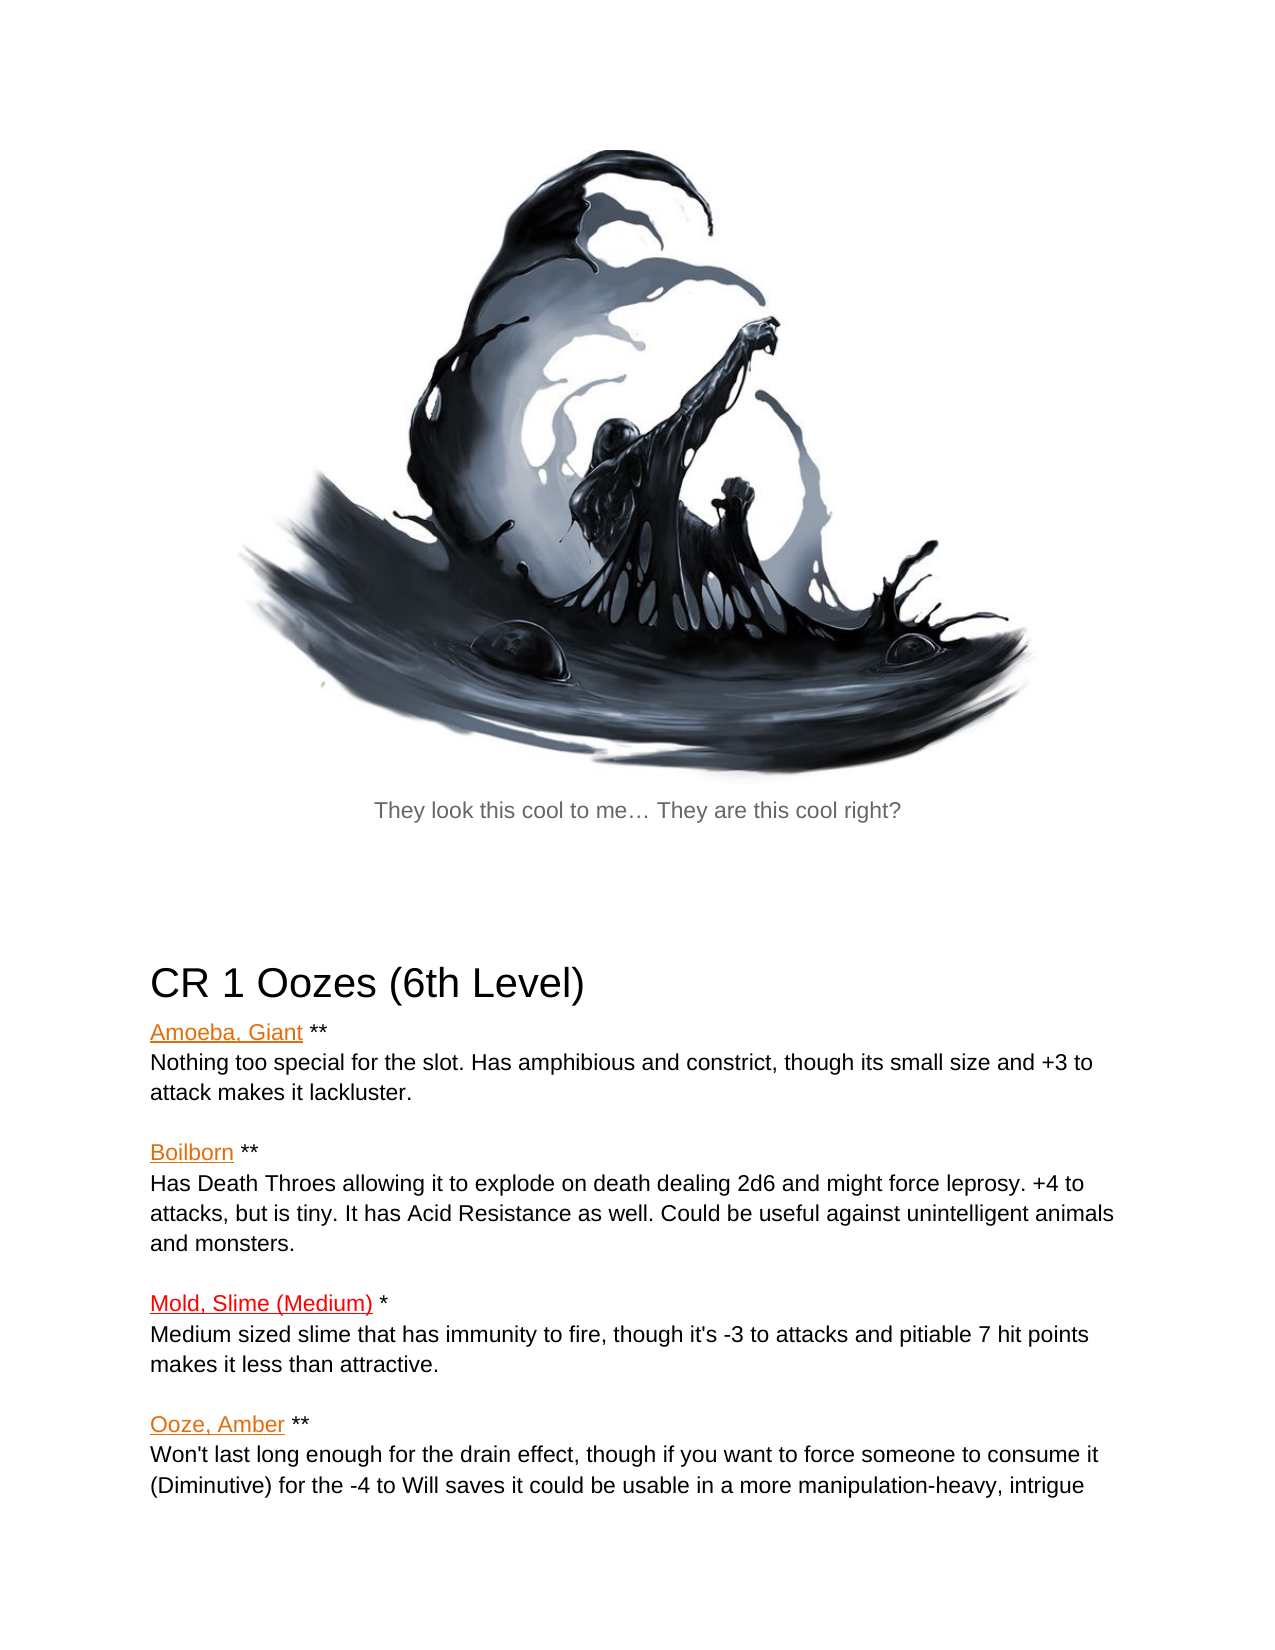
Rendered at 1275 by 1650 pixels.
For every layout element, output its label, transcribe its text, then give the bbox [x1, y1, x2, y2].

text Ooze, Amber ** [150, 1411, 1125, 1438]
text Nothing too special for the slot. Has amphibious and constrict, though its small size and +3 to attack makes it lackluster. [150, 1049, 1125, 1105]
picture [236, 150, 1039, 785]
text Boilborn ** [150, 1139, 1125, 1166]
text They look this cool to me… They are this cool right? [150, 797, 1125, 823]
subtitle CR 1 Oozes (6th Level) [150, 958, 1125, 1006]
text Amoeba, Giant ** [150, 1018, 1125, 1045]
text Medium sized slime that has immunity to fire, though it's -3 to attacks and pitiable 7 hit points makes it less than attractive. [150, 1321, 1125, 1377]
text Won't last long enough for the drain effect, though if you want to force someone to consume it (Diminutive) for the -4 to Will saves it could be usable in a more manipulation-heavy, intrigue [150, 1441, 1125, 1498]
text Has Death Throes allowing it to explode on death dealing 2d6 and might force leprosy. +4 to attacks, but is tiny. It has Acid Resistance as well. Could be useful against unintelligent animals and monsters. [150, 1169, 1125, 1287]
text Mold, Slime (Medium) * [150, 1290, 1125, 1317]
